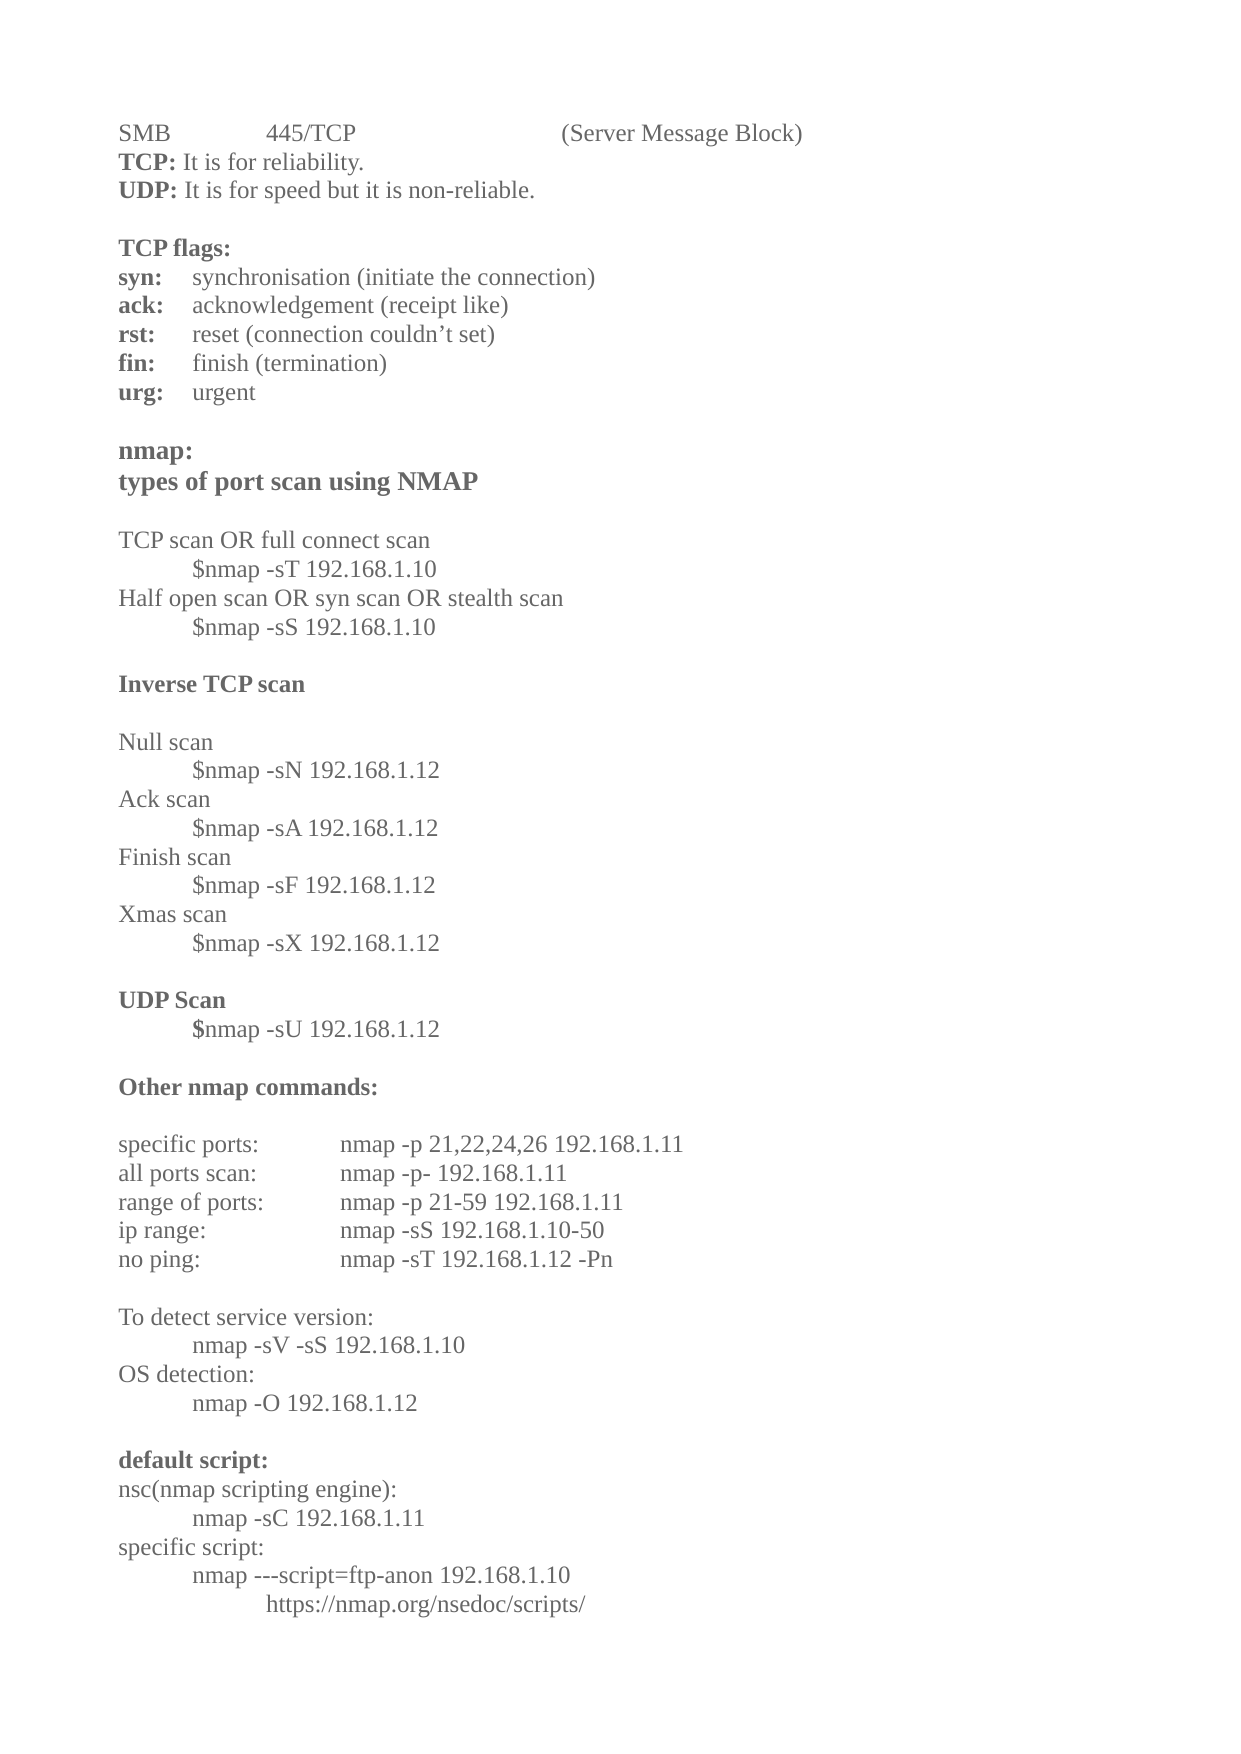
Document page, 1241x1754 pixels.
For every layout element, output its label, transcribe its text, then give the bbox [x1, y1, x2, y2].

text nmap -O 192.168.1.12 [118, 1388, 1122, 1417]
text TCP flags: [118, 233, 1122, 262]
text default script: [118, 1445, 1122, 1474]
text $nmap -sS 192.168.1.10 [118, 612, 1122, 640]
text TCP: It is for reliability. [118, 147, 1122, 176]
text ip range: nmap -sS 192.168.1.10-50 [118, 1215, 1122, 1244]
text nmap -sV -sS 192.168.1.10 [118, 1330, 1122, 1359]
text types of port scan using NMAP [118, 466, 1122, 497]
text nmap -sC 192.168.1.11 [118, 1503, 1122, 1532]
text TCP scan OR full connect scan [118, 525, 1122, 554]
text $nmap -sX 192.168.1.12 [118, 928, 1122, 957]
text nmap ---script=ftp-anon 192.168.1.10 [118, 1560, 1122, 1589]
text ack: acknowledgement (receipt like) [118, 291, 1122, 319]
text OS detection: [118, 1359, 1122, 1388]
text To detect service version: [118, 1302, 1122, 1330]
text $nmap -sN 192.168.1.12 [118, 755, 1122, 784]
text SMB 445/TCP (Server Message Block) [118, 118, 1122, 147]
text urg: urgent [118, 377, 1122, 406]
text Other nmap commands: [118, 1072, 1122, 1100]
text UDP Scan [118, 985, 1122, 1014]
text nmap: [118, 434, 1122, 466]
text nsc(nmap scripting engine): [118, 1474, 1122, 1503]
text $nmap -sT 192.168.1.10 [118, 554, 1122, 583]
text specific ports: nmap -p 21,22,24,26 192.168.1.11 [118, 1129, 1122, 1158]
text Half open scan OR syn scan OR stealth scan [118, 583, 1122, 612]
text Xmas scan [118, 899, 1122, 928]
text https://nmap.org/nsedoc/scripts/ [118, 1589, 1122, 1618]
text $nmap -sA 192.168.1.12 [118, 813, 1122, 842]
text Inverse TCP scan [118, 669, 1122, 698]
text syn: synchronisation (initiate the connection) [118, 262, 1122, 291]
text $nmap -sU 192.168.1.12 [118, 1014, 1122, 1043]
text rst: reset (connection couldn’t set) [118, 319, 1122, 348]
text Finish scan [118, 842, 1122, 870]
text all ports scan: nmap -p- 192.168.1.11 [118, 1158, 1122, 1187]
text fin: finish (termination) [118, 348, 1122, 377]
text Null scan [118, 727, 1122, 755]
text specific script: [118, 1532, 1122, 1560]
text $nmap -sF 192.168.1.12 [118, 870, 1122, 899]
text UDP: It is for speed but it is non-reliable. [118, 176, 1122, 204]
text no ping: nmap -sT 192.168.1.12 -Pn [118, 1244, 1122, 1273]
text range of ports: nmap -p 21-59 192.168.1.11 [118, 1187, 1122, 1215]
text Ack scan [118, 784, 1122, 813]
